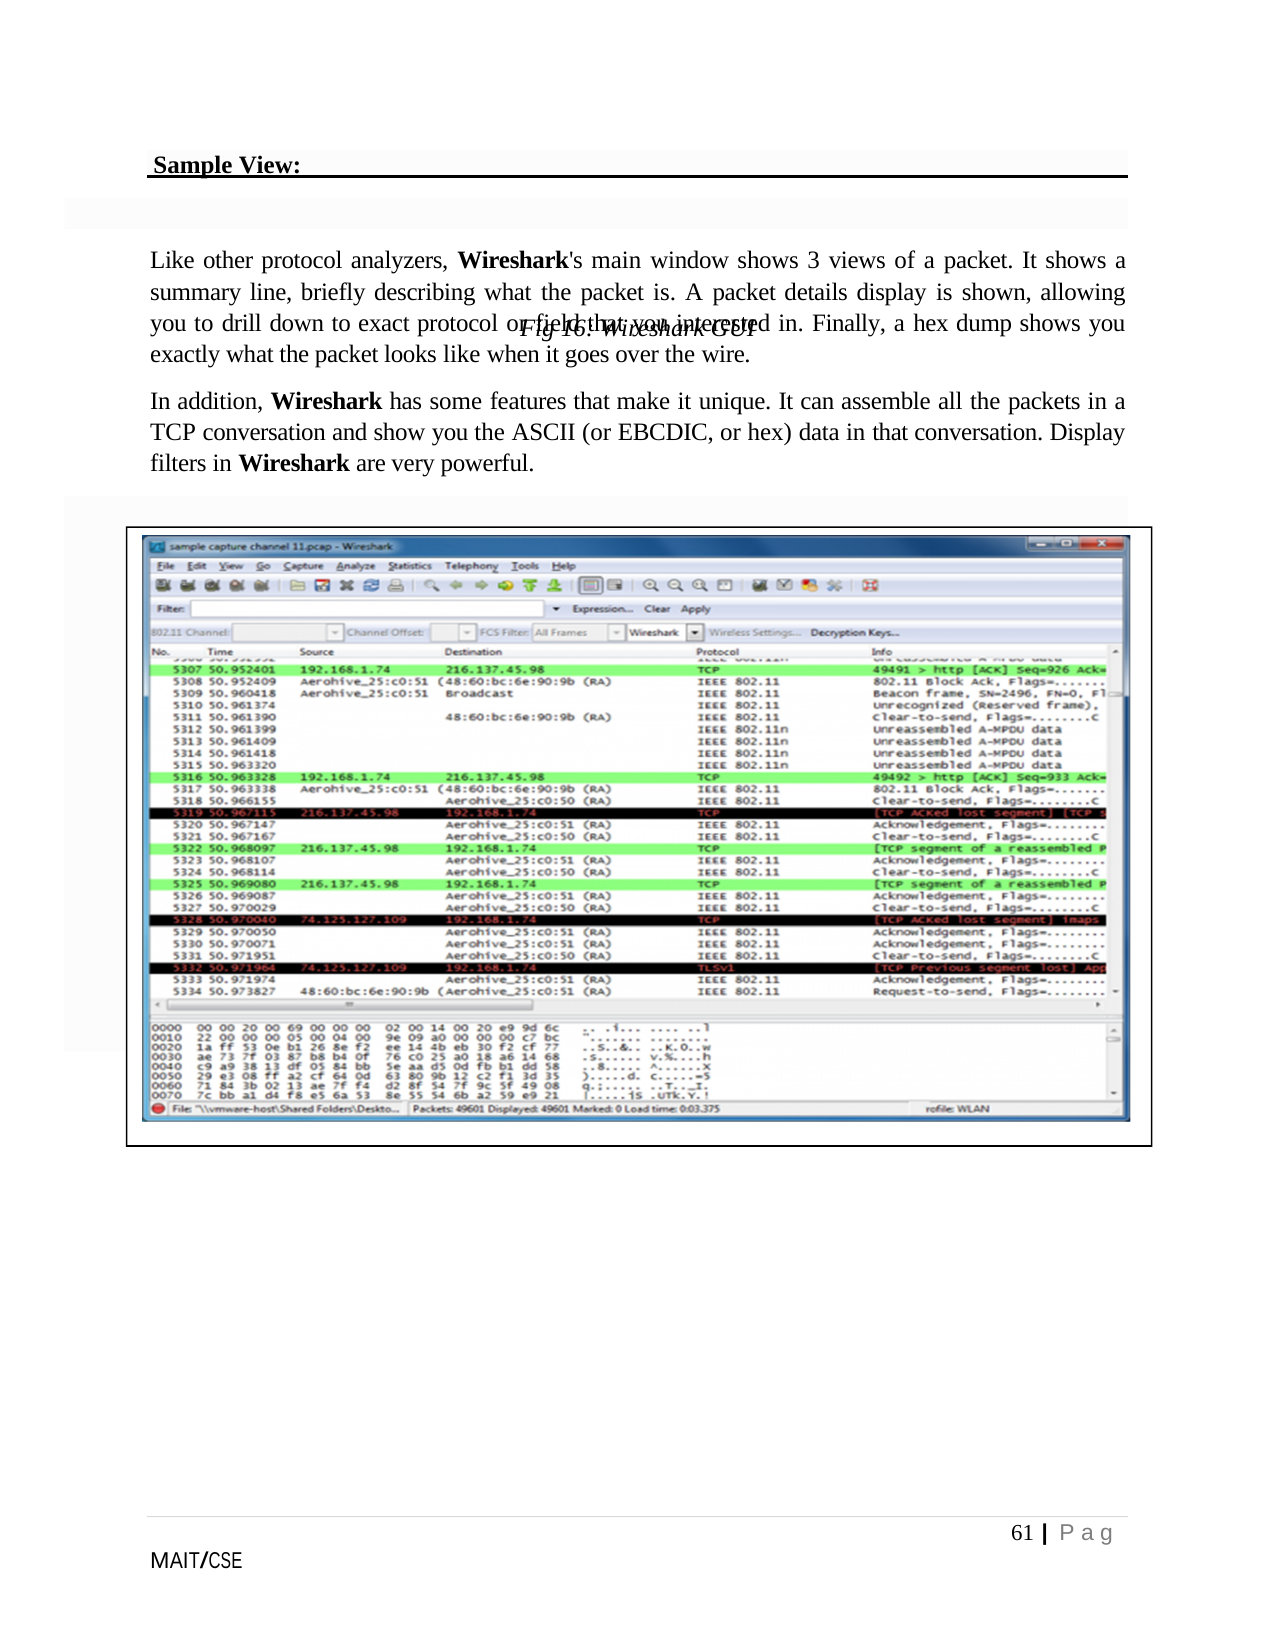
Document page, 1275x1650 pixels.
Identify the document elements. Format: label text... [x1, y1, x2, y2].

text In addition, Wireshark has some features that make it unique. It can assemble all the packets in a TCP conversation and show you the ASCII (or EBCDIC, or hex) data in that conversation. Display filters in Wireshark are very powerful. [150, 386, 1126, 477]
text Like other protocol analyzers, Wireshark's main window shows 3 views of a packet. It shows a summary line, briefly describing what the packet is. A packet details display is shown, allowing you to drill down to exact protocol or field that you interested in. Finally, a hex dump shows you exactly what the packet looks like when it goes over the wire. [150, 246, 1126, 367]
picture [141, 534, 1131, 1122]
text Fig 16: Wireshark GUI [348, 313, 927, 342]
text Sample View: [147, 150, 1212, 179]
